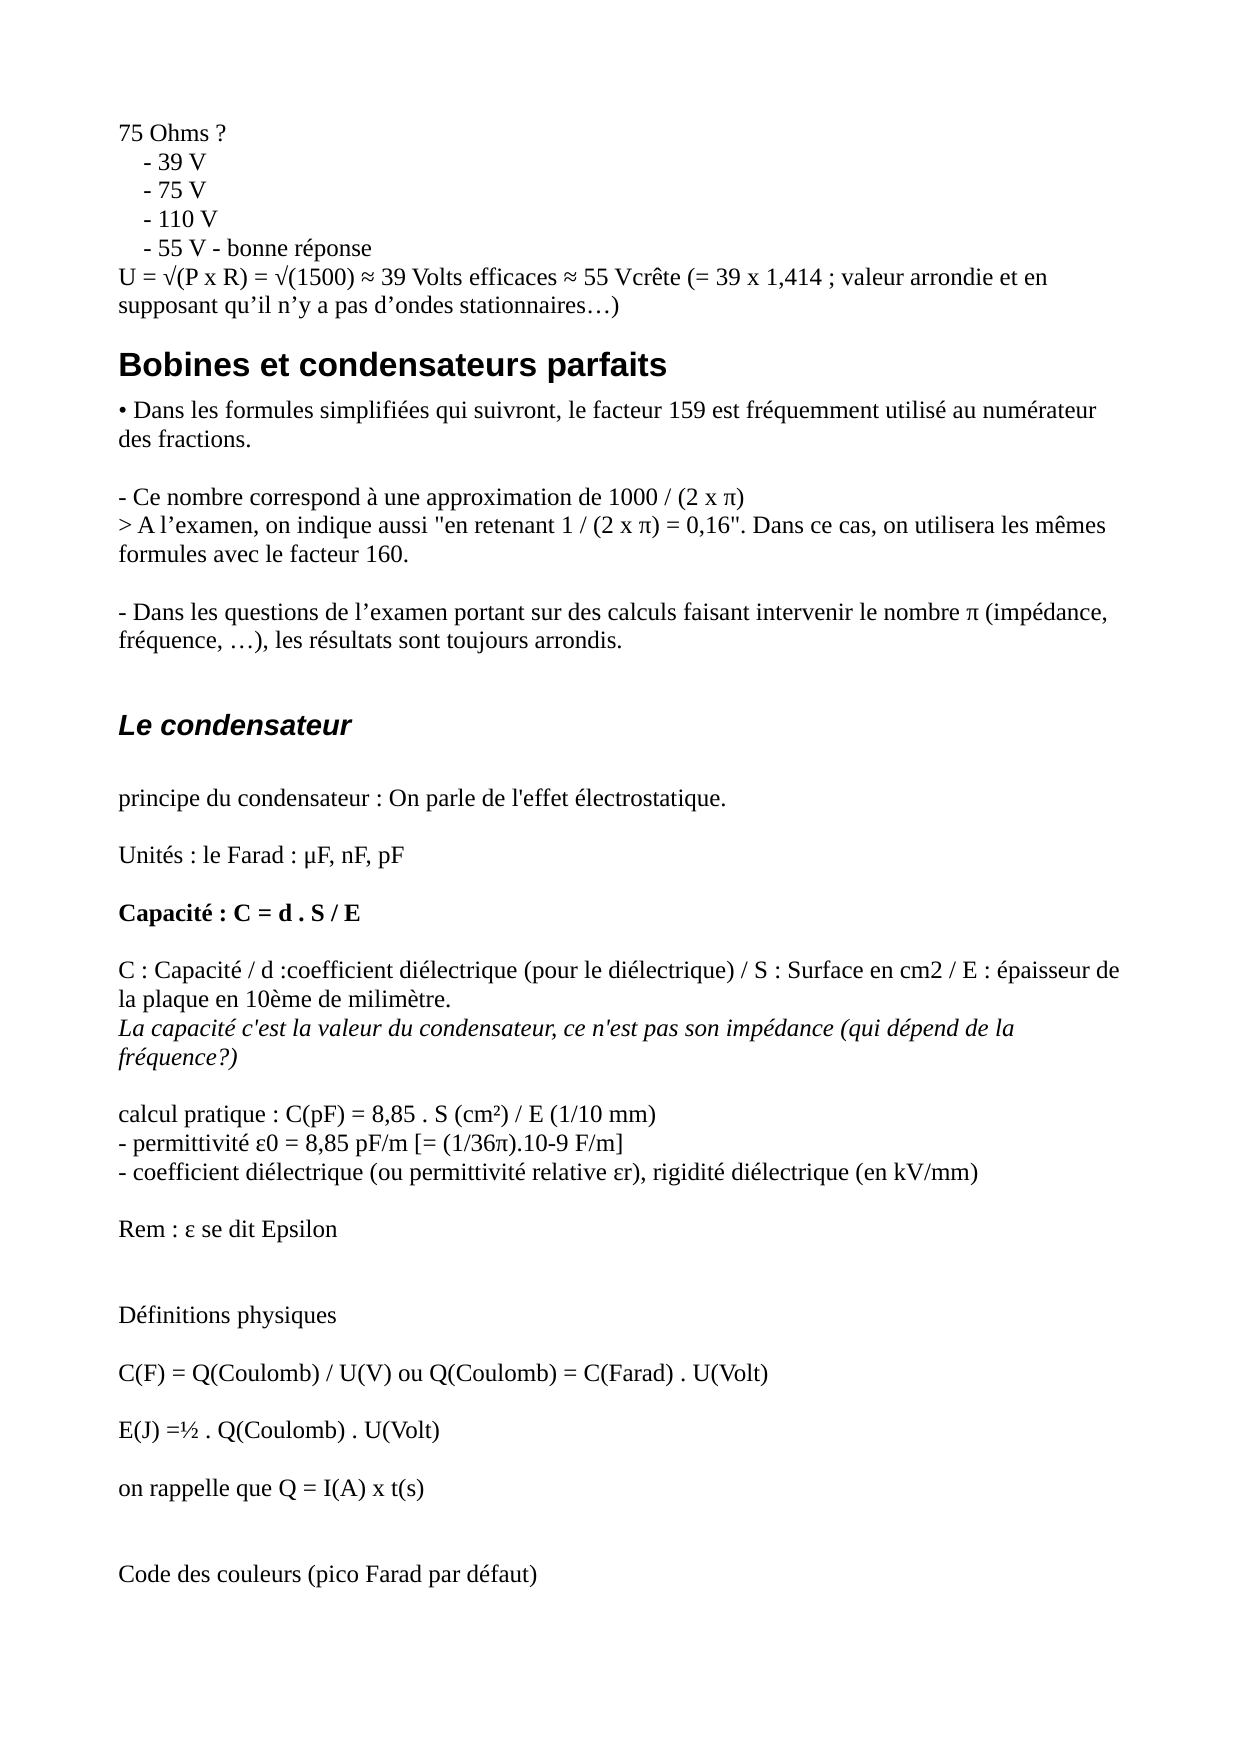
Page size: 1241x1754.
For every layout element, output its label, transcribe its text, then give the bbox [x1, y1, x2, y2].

text - permittivité ε0 = 8,85 pF/m [= (1/36π).10-9 F/m] [118, 1128, 1122, 1157]
text - 110 V [118, 204, 1122, 233]
subtitle Le condensateur [118, 708, 1122, 742]
text Rem : ε se dit Epsilon [118, 1214, 1122, 1243]
text Définitions physiques [118, 1300, 1122, 1329]
text C : Capacité / d :coefficient diélectrique (pour le diélectrique) / S : Surface en cm2 / E : épaisseur de la plaque en 10ème de milimètre. [118, 955, 1122, 1013]
text • Dans les formules simplifiées qui suivront, le facteur 159 est fréquemment utilisé au numérateur des fractions. [118, 396, 1122, 453]
text La capacité c'est la valeur du condensateur, ce n'est pas son impédance (qui dépend de la fréquence?) [118, 1013, 1122, 1070]
text calcul pratique : C(pF) = 8,85 . S (cm²) / E (1/10 mm) [118, 1099, 1122, 1128]
text on rappelle que Q = I(A) x t(s) [118, 1473, 1122, 1502]
subtitle Bobines et condensateurs parfaits [118, 344, 1122, 383]
text Capacité : C = d . S / E [118, 898, 1122, 927]
text - 75 V [118, 176, 1122, 204]
text U = √(P x R) = √(1500) ≈ 39 Volts efficaces ≈ 55 Vcrête (= 39 x 1,414 ; valeur arrondie et en supposant qu’il n’y a pas d’ondes stationnaires…) [118, 262, 1122, 319]
text - 39 V [118, 147, 1122, 176]
text Unités : le Farad : μF, nF, pF [118, 840, 1122, 869]
text > A l’examen, on indique aussi "en retenant 1 / (2 x π) = 0,16". Dans ce cas, on utilisera les mêmes formules avec le facteur 160. [118, 511, 1122, 568]
text Code des couleurs (pico Farad par défaut) [118, 1559, 1122, 1588]
text - coefficient diélectrique (ou permittivité relative εr), rigidité diélectrique (en kV/mm) [118, 1157, 1122, 1185]
text - 55 V - bonne réponse [118, 233, 1122, 262]
text 75 Ohms ? [118, 118, 1122, 147]
text - Ce nombre correspond à une approximation de 1000 / (2 x π) [118, 482, 1122, 511]
text E(J) =½ . Q(Coulomb) . U(Volt) [118, 1415, 1122, 1444]
text - Dans les questions de l’examen portant sur des calculs faisant intervenir le nombre π (impédance, fréquence, …), les résultats sont toujours arrondis. [118, 597, 1122, 654]
text C(F) = Q(Coulomb) / U(V) ou Q(Coulomb) = C(Farad) . U(Volt) [118, 1358, 1122, 1387]
text principe du condensateur : On parle de l'effet électrostatique. [118, 783, 1122, 812]
